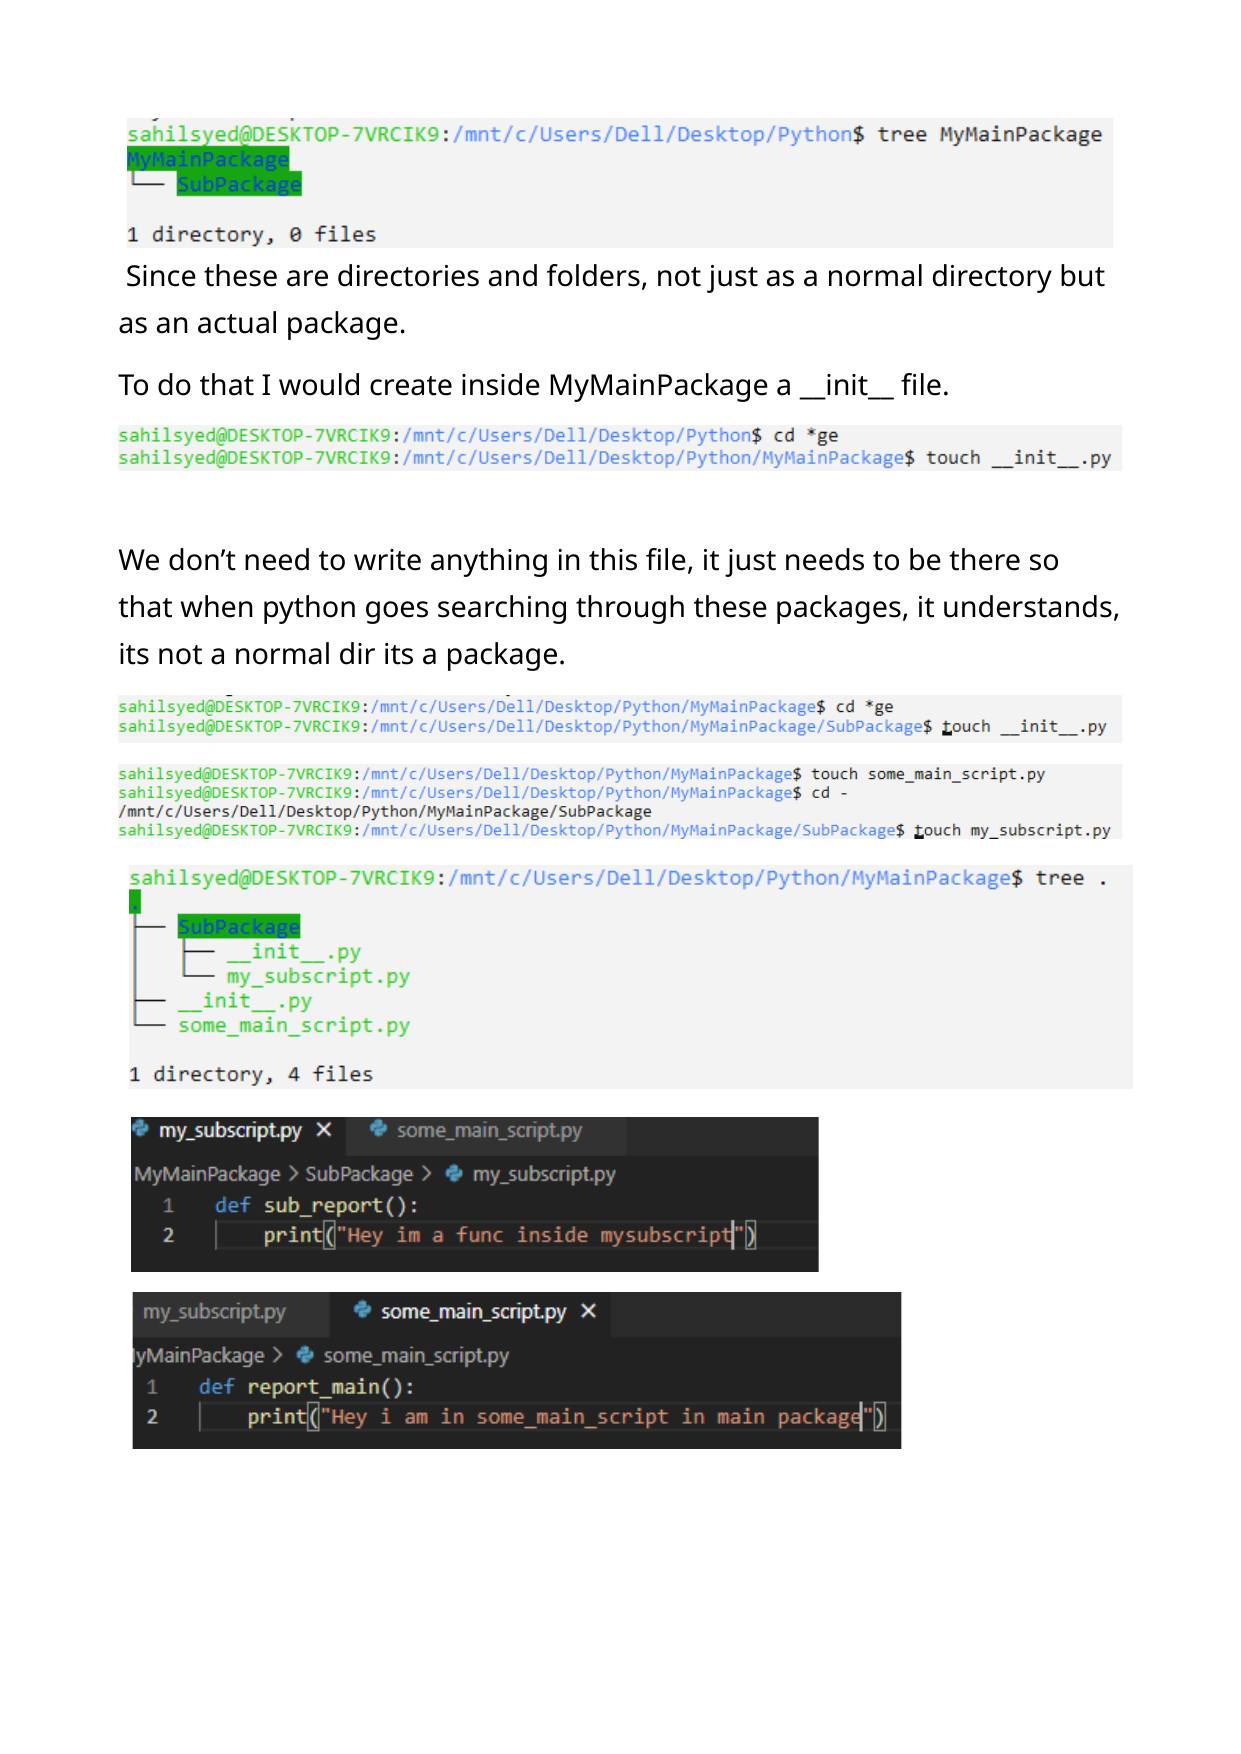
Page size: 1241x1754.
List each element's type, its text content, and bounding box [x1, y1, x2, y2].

picture [118, 695, 1123, 743]
text To do that I would create inside MyMainPackage a __init__ file. [118, 364, 1122, 403]
picture [127, 118, 1114, 248]
picture [131, 1117, 819, 1272]
text Since these are directories and folders, not just as a normal directory but as an actual package. [118, 118, 1122, 342]
picture [129, 865, 1133, 1089]
picture [132, 1292, 902, 1449]
text We don’t need to write anything in this file, it just needs to be there so that when python goes searching through these packages, it understands, its not a normal dir its a package. [118, 540, 1122, 673]
picture [118, 764, 1123, 839]
picture [118, 425, 1123, 471]
